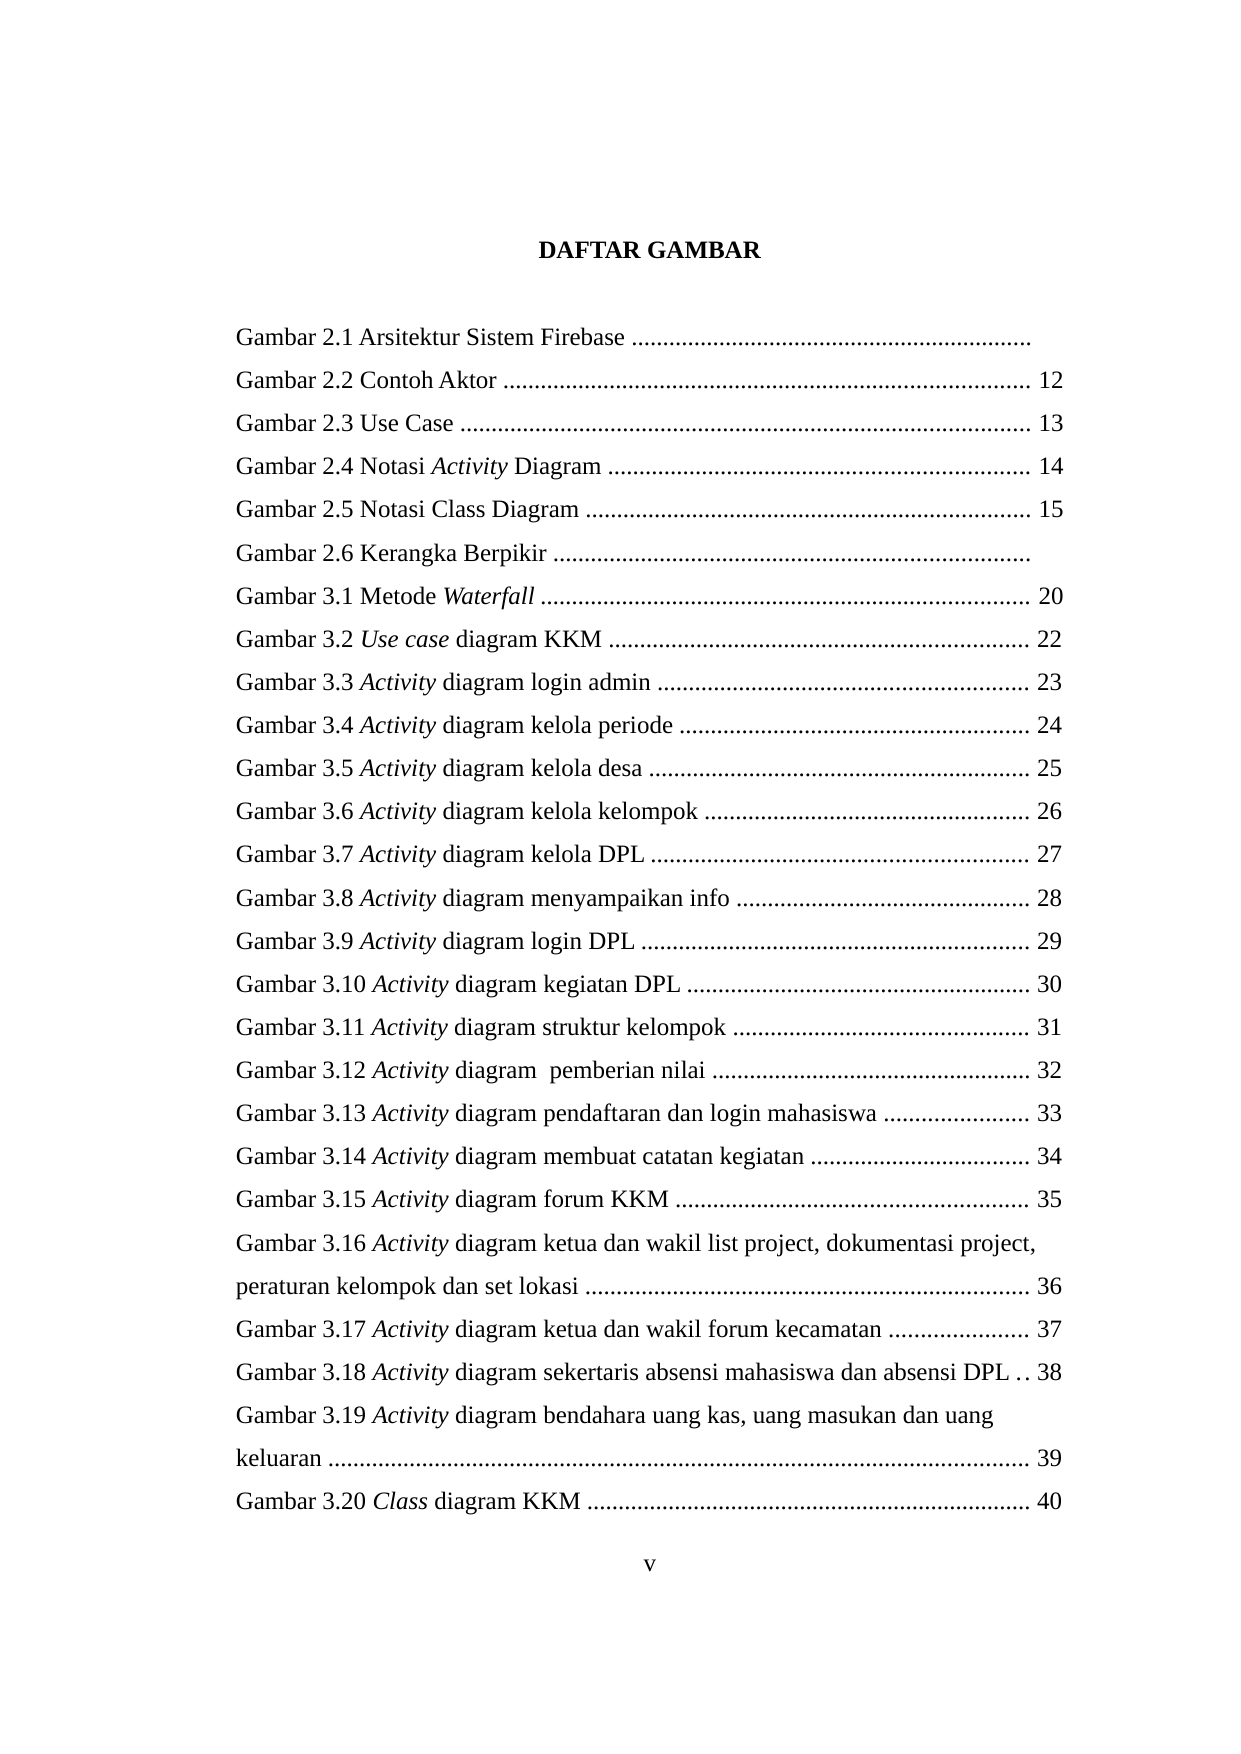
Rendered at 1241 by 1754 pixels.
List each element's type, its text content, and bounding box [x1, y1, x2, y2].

text Gambar 2.4 Notasi Activity Diagram 14 [236, 451, 1063, 480]
text Gambar 2.2 Contoh Aktor 12 [236, 365, 1063, 394]
text Gambar 2.3 Use Case 13 [236, 408, 1063, 437]
text Gambar 3.12 Activity diagram pemberian nilai 32 [236, 1055, 1063, 1084]
text Gambar 3.17 Activity diagram ketua dan wakil forum kecamatan 37 [236, 1314, 1063, 1343]
text Gambar 2.5 Notasi Class Diagram 15 [236, 494, 1063, 523]
text Gambar 2.1 Arsitektur Sistem Firebase [236, 322, 1063, 351]
text Gambar 3.4 Activity diagram kelola periode 24 [236, 710, 1063, 739]
text Gambar 3.5 Activity diagram kelola desa 25 [236, 753, 1063, 782]
text Gambar 3.9 Activity diagram login DPL 29 [236, 926, 1063, 954]
text Gambar 3.20 Class diagram KKM 40 [236, 1486, 1063, 1515]
text Gambar 3.16 Activity diagram ketua dan wakil list project, dokumentasi project, peraturan kelompok dan set lokasi 36 [236, 1228, 1063, 1299]
text Gambar 3.15 Activity diagram forum KKM 35 [236, 1184, 1063, 1213]
text Gambar 3.2 Use case diagram KKM 22 [236, 624, 1063, 653]
text Gambar 3.10 Activity diagram kegiatan DPL 30 [236, 969, 1063, 998]
text Gambar 2.6 Kerangka Berpikir [236, 538, 1063, 566]
text Gambar 3.11 Activity diagram struktur kelompok 31 [236, 1012, 1063, 1041]
text DAFTAR GAMBAR [236, 236, 1063, 264]
text Gambar 3.6 Activity diagram kelola kelompok 26 [236, 796, 1063, 825]
text Gambar 3.19 Activity diagram bendahara uang kas, uang masukan dan uang keluaran 39 [236, 1400, 1063, 1472]
text Gambar 3.14 Activity diagram membuat catatan kegiatan 34 [236, 1141, 1063, 1170]
text Gambar 3.18 Activity diagram sekertaris absensi mahasiswa dan absensi DPL 38 [236, 1357, 1063, 1386]
text Gambar 3.7 Activity diagram kelola DPL 27 [236, 839, 1063, 868]
text Gambar 3.13 Activity diagram pendaftaran dan login mahasiswa 33 [236, 1098, 1063, 1127]
text Gambar 3.8 Activity diagram menyampaikan info 28 [236, 883, 1063, 911]
text Gambar 3.3 Activity diagram login admin 23 [236, 667, 1063, 696]
text Gambar 3.1 Metode Waterfall 20 [236, 581, 1063, 609]
